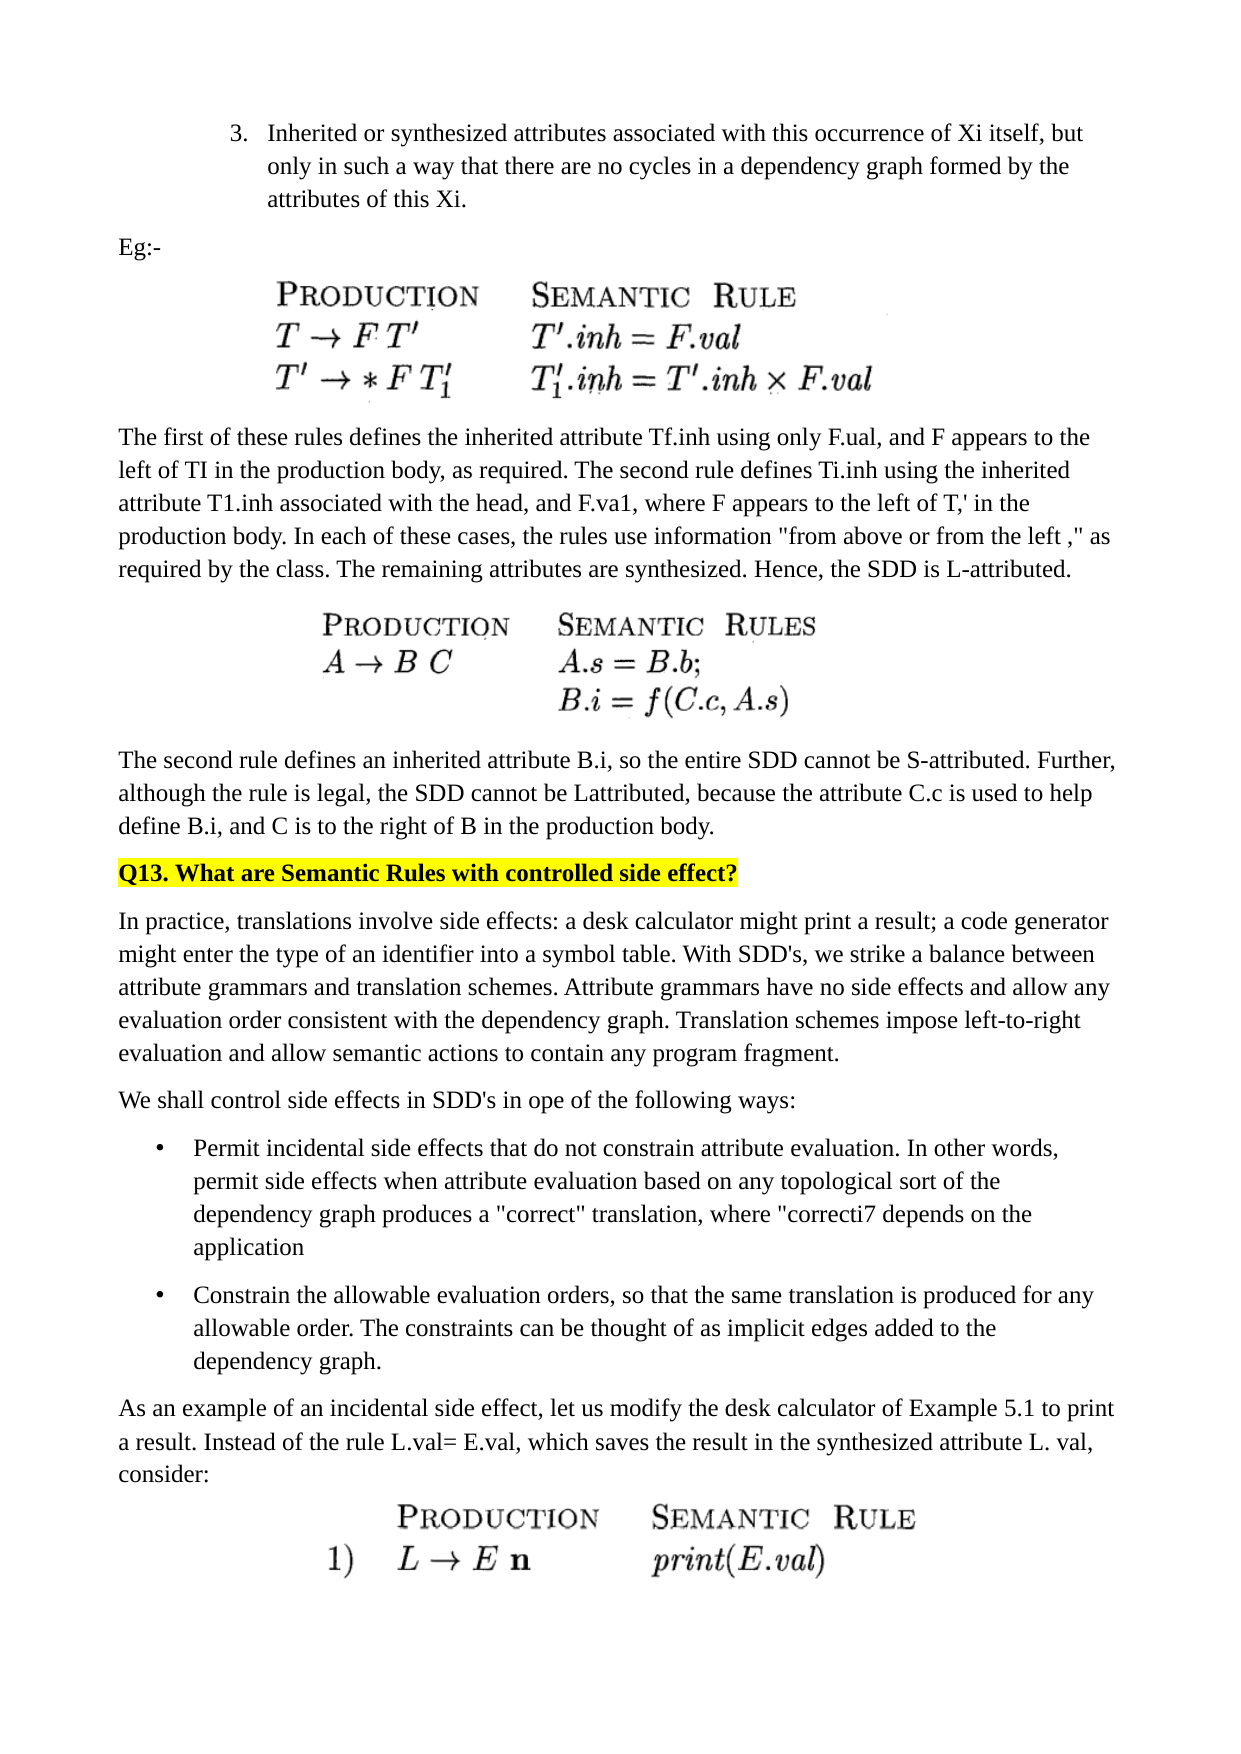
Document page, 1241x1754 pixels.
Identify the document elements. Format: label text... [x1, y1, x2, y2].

list Permit incidental side effects that do not constrain attribute evaluation. In other words, permit side effects when attribute evaluation based on any topological sort of the dependency graph produces a "correct" translation, where "correcti7 depends on the application [156, 1133, 1122, 1261]
text The second rule defines an inherited attribute B.i, so the entire SDD cannot be S-attributed. Further, although the rule is legal, the SDD cannot be Lattributed, because the attribute C.c is used to help define B.i, and C is to the right of B in the production body. [118, 745, 1122, 839]
text We shall control side effects in SDD's in ope of the following ways: [118, 1086, 1122, 1114]
text As an example of an incidental side effect, let us modify the desk calculator of Example 5.1 to print a result. Instead of the rule L.val= E.val, which saves the result in the synthesized attribute L. val, consider: [118, 1393, 1122, 1488]
text In practice, translations involve side effects: a desk calculator might print a result; a code generator might enter the type of an identifier into a symbol table. With SDD's, we strike a balance between attribute grammars and translation schemes. Attribute grammars have no side effects and allow any evaluation order consistent with the dependency graph. Translation schemes impose left-to-right evaluation and allow semantic actions to contain any program fragment. [118, 906, 1122, 1067]
picture [306, 1490, 934, 1588]
text The first of these rules defines the inherited attribute Tf.inh using only F.ual, and F appears to the left of TI in the production body, as required. The second rule defines Ti.inh using the inherited attribute T1.inh associated with the head, and F.va1, where F appears to the left of T,' in the production body. In each of these cases, the rules use information "from above or from the left ," as required by the class. The remaining attributes are synthesized. Hence, the SDD is L-attributed. [118, 422, 1122, 583]
picture [256, 273, 889, 404]
list Inherited or synthesized attributes associated with this occurrence of Xi itself, but only in such a way that there are no cycles in a dependency graph formed by the attributes of this Xi. [229, 118, 1122, 213]
picture [313, 608, 825, 724]
text Q13. What are Semantic Rules with controlled side effect? [118, 858, 1122, 887]
list Constrain the allowable evaluation orders, so that the same translation is produced for any allowable order. The constraints can be thought of as implicit edges added to the dependency graph. [156, 1280, 1122, 1375]
text Eg:- [118, 232, 1122, 261]
